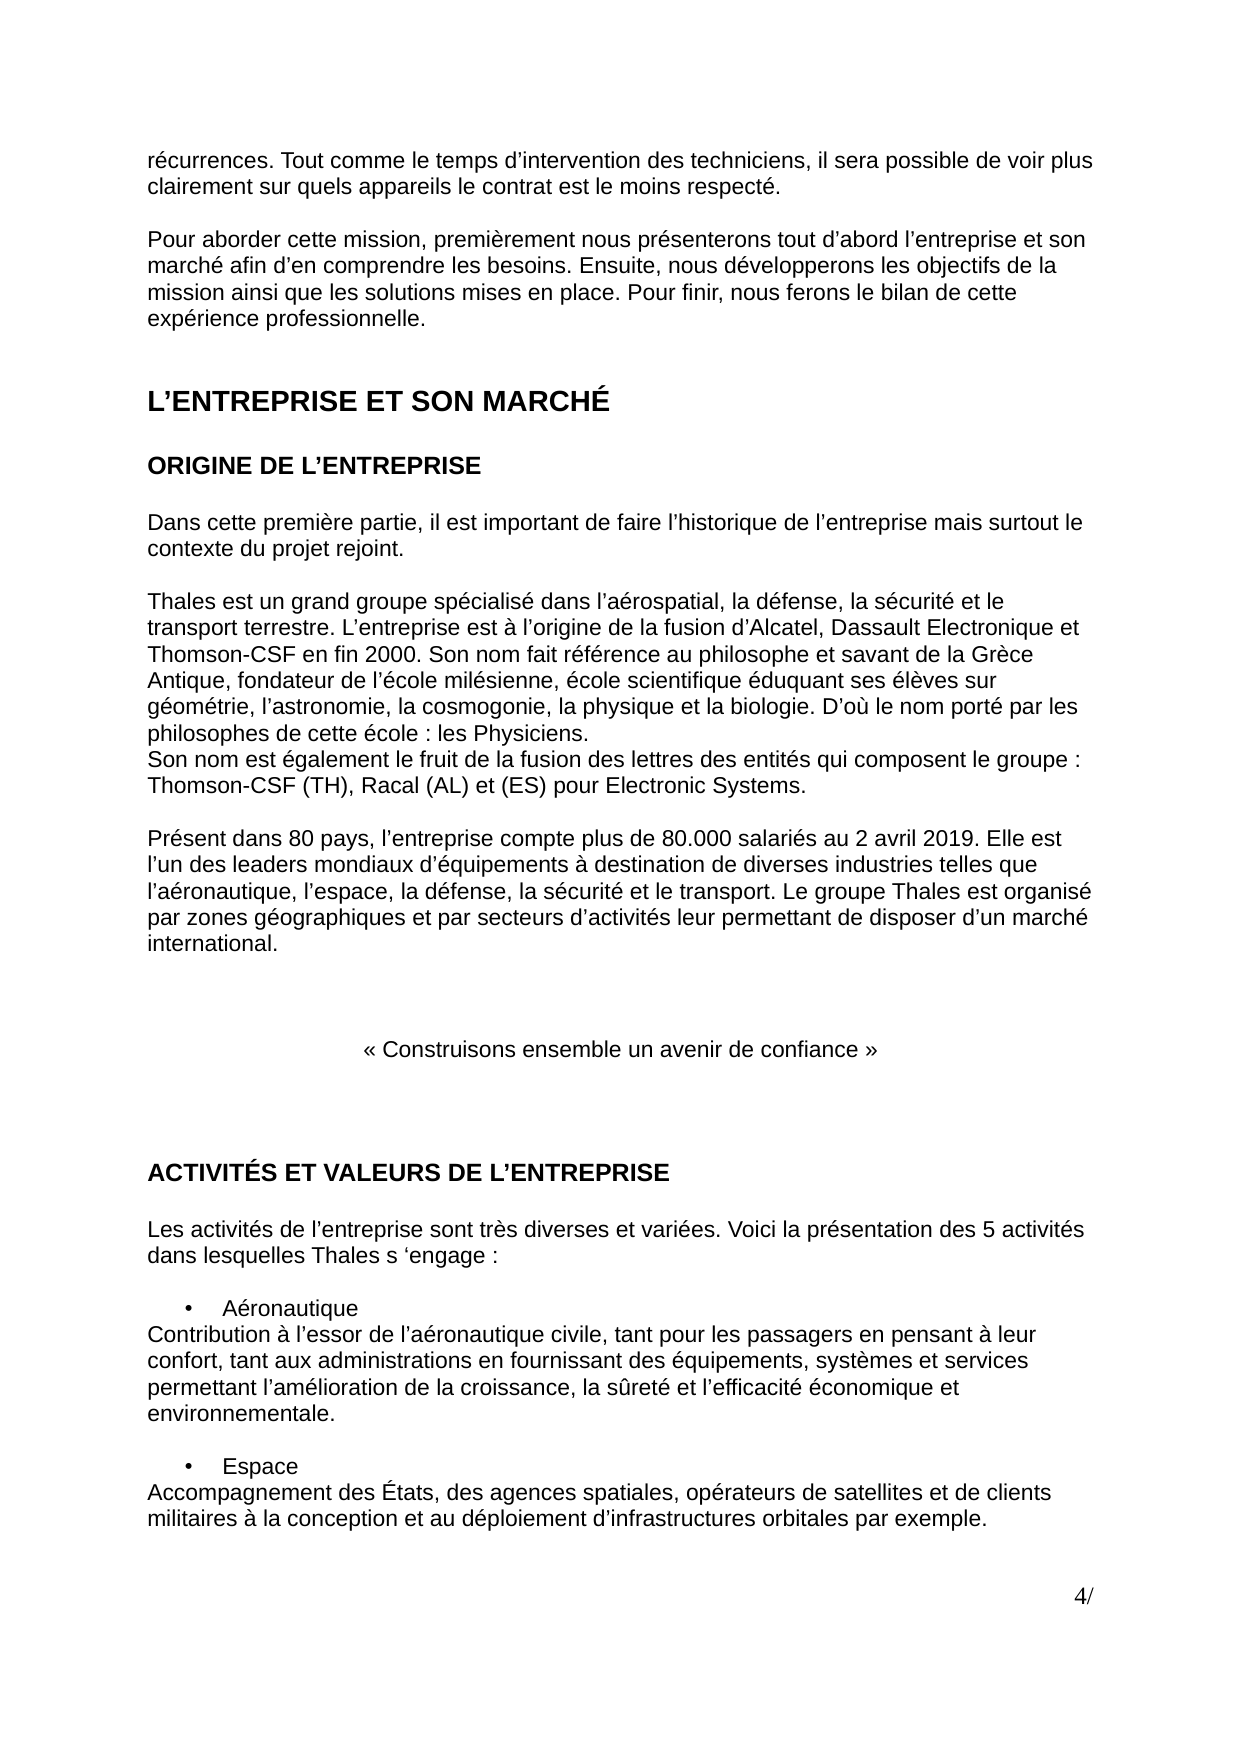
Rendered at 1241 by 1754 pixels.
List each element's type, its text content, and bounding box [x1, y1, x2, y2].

text Pour aborder cette mission, premièrement nous présenterons tout d’abord l’entreprise et son marché afin d’en comprendre les besoins. Ensuite, nous développerons les objectifs de la mission ainsi que les solutions mises en place. Pour finir, nous ferons le bilan de cette expérience professionnelle. [147, 226, 1093, 331]
text Dans cette première partie, il est important de faire l’historique de l’entreprise mais surtout le contexte du projet rejoint. [147, 509, 1093, 561]
text Les activités de l’entreprise sont très diverses et variées. Voici la présentation des 5 activités dans lesquelles Thales s ‘engage : [147, 1216, 1093, 1268]
text L’ENTREPRISE ET SON MARCHÉ [147, 384, 1093, 418]
text Accompagnement des États, des agences spatiales, opérateurs de satellites et de clients militaires à la conception et au déploiement d’infrastructures orbitales par exemple. [147, 1479, 1093, 1532]
list Aéronautique [184, 1294, 1093, 1321]
text Son nom est également le fruit de la fusion des lettres des entités qui composent le groupe : Thomson-CSF (TH), Racal (AL) et (ES) pour Electronic Systems. [147, 746, 1093, 799]
text ORIGINE DE L’ENTREPRISE [147, 451, 1093, 480]
text « Construisons ensemble un avenir de confiance » [147, 1036, 1093, 1062]
text ACTIVITÉS ET VALEURS DE L’ENTREPRISE [147, 1158, 1093, 1187]
list Espace [184, 1453, 1093, 1479]
text récurrences. Tout comme le temps d’intervention des techniciens, il sera possible de voir plus clairement sur quels appareils le contrat est le moins respecté. [147, 147, 1093, 200]
text Présent dans 80 pays, l’entreprise compte plus de 80.000 salariés au 2 avril 2019. Elle est l’un des leaders mondiaux d’équipements à destination de diverses industries telles que l’aéronautique, l’espace, la défense, la sécurité et le transport. Le groupe Thales est organisé par zones géographiques et par secteurs d’activités leur permettant de disposer d’un marché international. [147, 825, 1093, 957]
text Thales est un grand groupe spécialisé dans l’aérospatial, la défense, la sécurité et le transport terrestre. L’entreprise est à l’origine de la fusion d’Alcatel, Dassault Electronique et Thomson-CSF en fin 2000. Son nom fait référence au philosophe et savant de la Grèce Antique, fondateur de l’école milésienne, école scientifique éduquant ses élèves sur géométrie, l’astronomie, la cosmogonie, la physique et la biologie. D’où le nom porté par les philosophes de cette école : les Physiciens. [147, 588, 1093, 746]
text Contribution à l’essor de l’aéronautique civile, tant pour les passagers en pensant à leur confort, tant aux administrations en fournissant des équipements, systèmes et services permettant l’amélioration de la croissance, la sûreté et l’efficacité économique et environnementale. [147, 1321, 1093, 1426]
